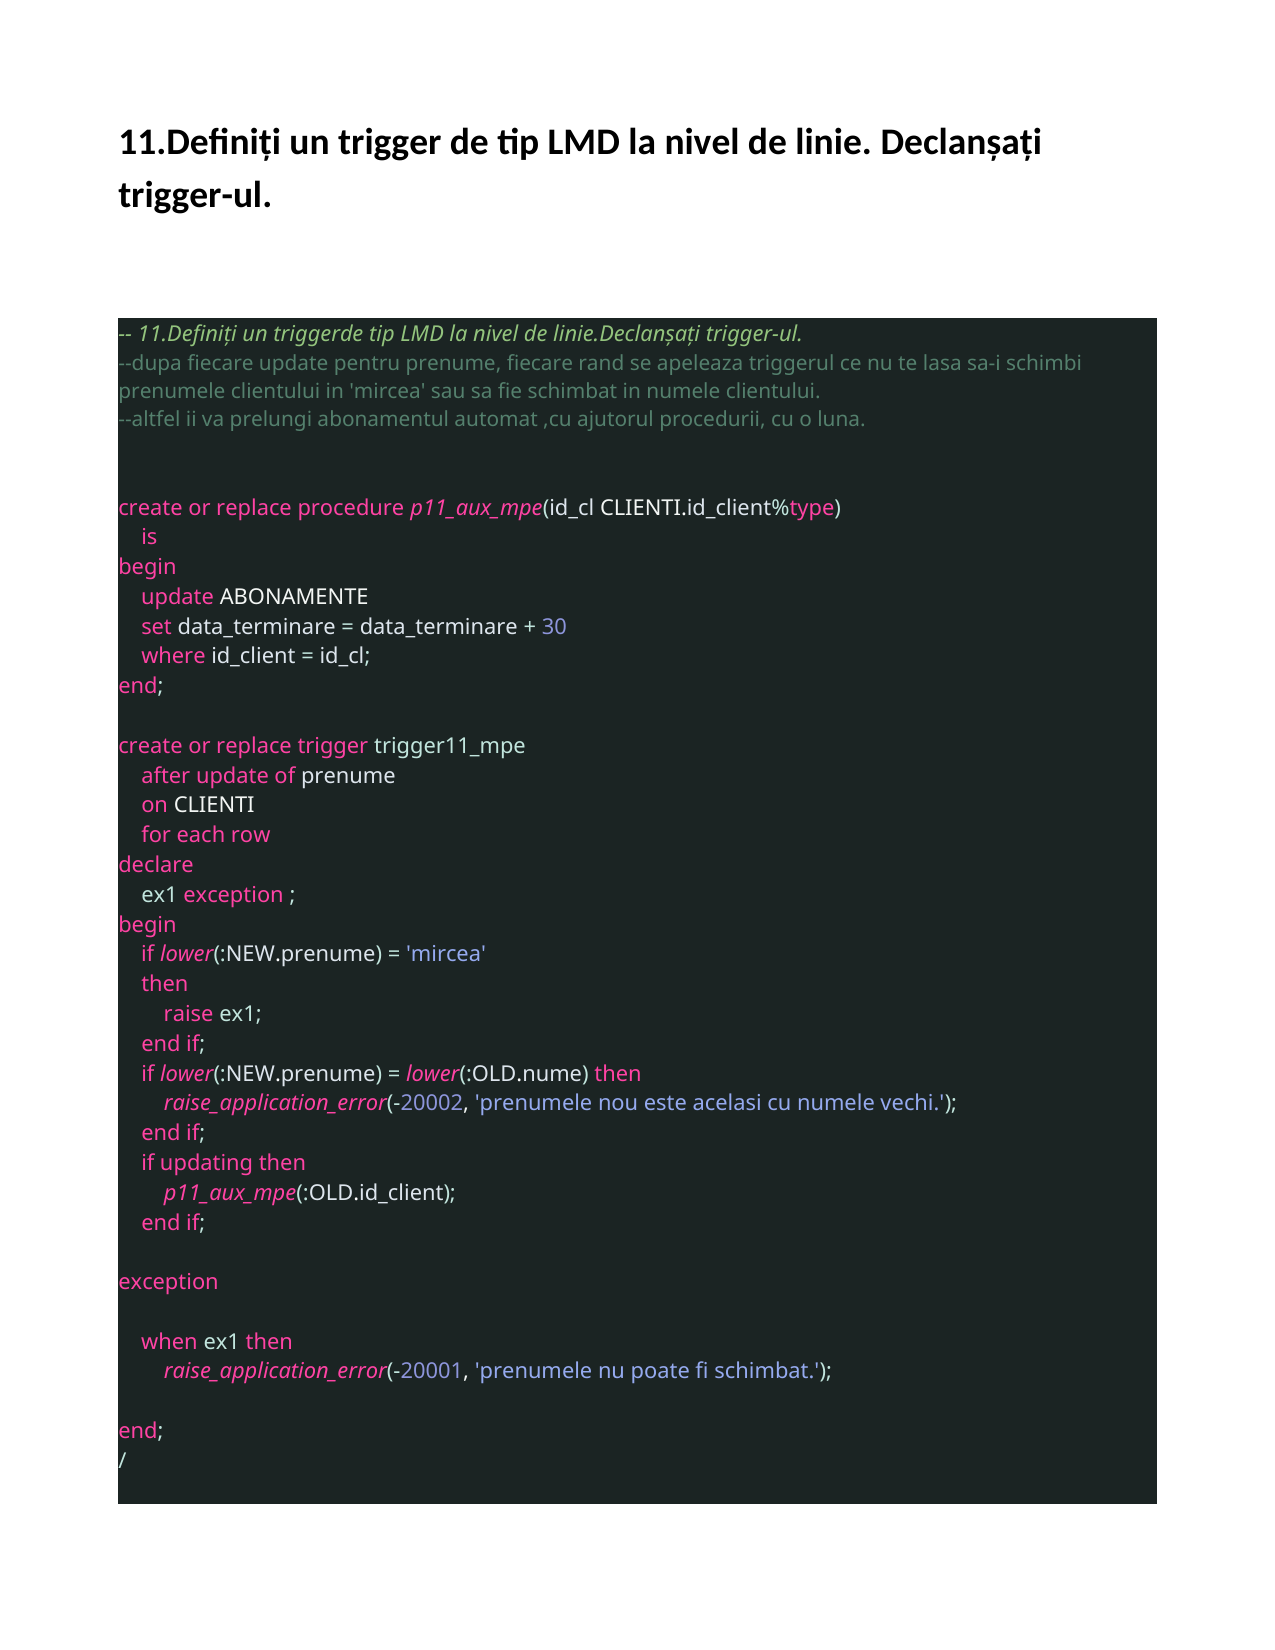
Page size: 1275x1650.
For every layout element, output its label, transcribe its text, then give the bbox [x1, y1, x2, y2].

text create or replace procedure p11_aux_mpe(id_cl CLIENTI.id_client%type) is begin update ABONAMENTE set data_terminare = data_terminare + 30 where id_client = id_cl; end; create or replace trigger trigger11_mpe after update of prenume on CLIENTI for each row declare ex1 exception ; begin if lower(:NEW.prenume) = 'mircea' then raise ex1; end if; if lower(:NEW.prenume) = lower(:OLD.nume) then raise_application_error(-20002, 'prenumele nou este acelasi cu numele vechi.'); end if; if updating then p11_aux_mpe(:OLD.id_client); end if; exception when ex1 then raise_application_error(-20001, 'prenumele nu poate fi schimbat.'); end; / [118, 462, 1157, 1504]
text 11.Definiți un trigger de tip LMD la nivel de linie. Declanșați trigger-ul. [118, 118, 1157, 217]
text -- 11.Definiți un triggerde tip LMD la nivel de linie.Declanșați trigger-ul. --dupa fiecare update pentru prenume, fiecare rand se apeleaza triggerul ce nu te lasa sa-i schimbi prenumele clientului in 'mircea' sau sa fie schimbat in numele clientului. --altfel ii va prelungi abonamentul automat ,cu ajutorul procedurii, cu o luna. [118, 318, 1157, 462]
